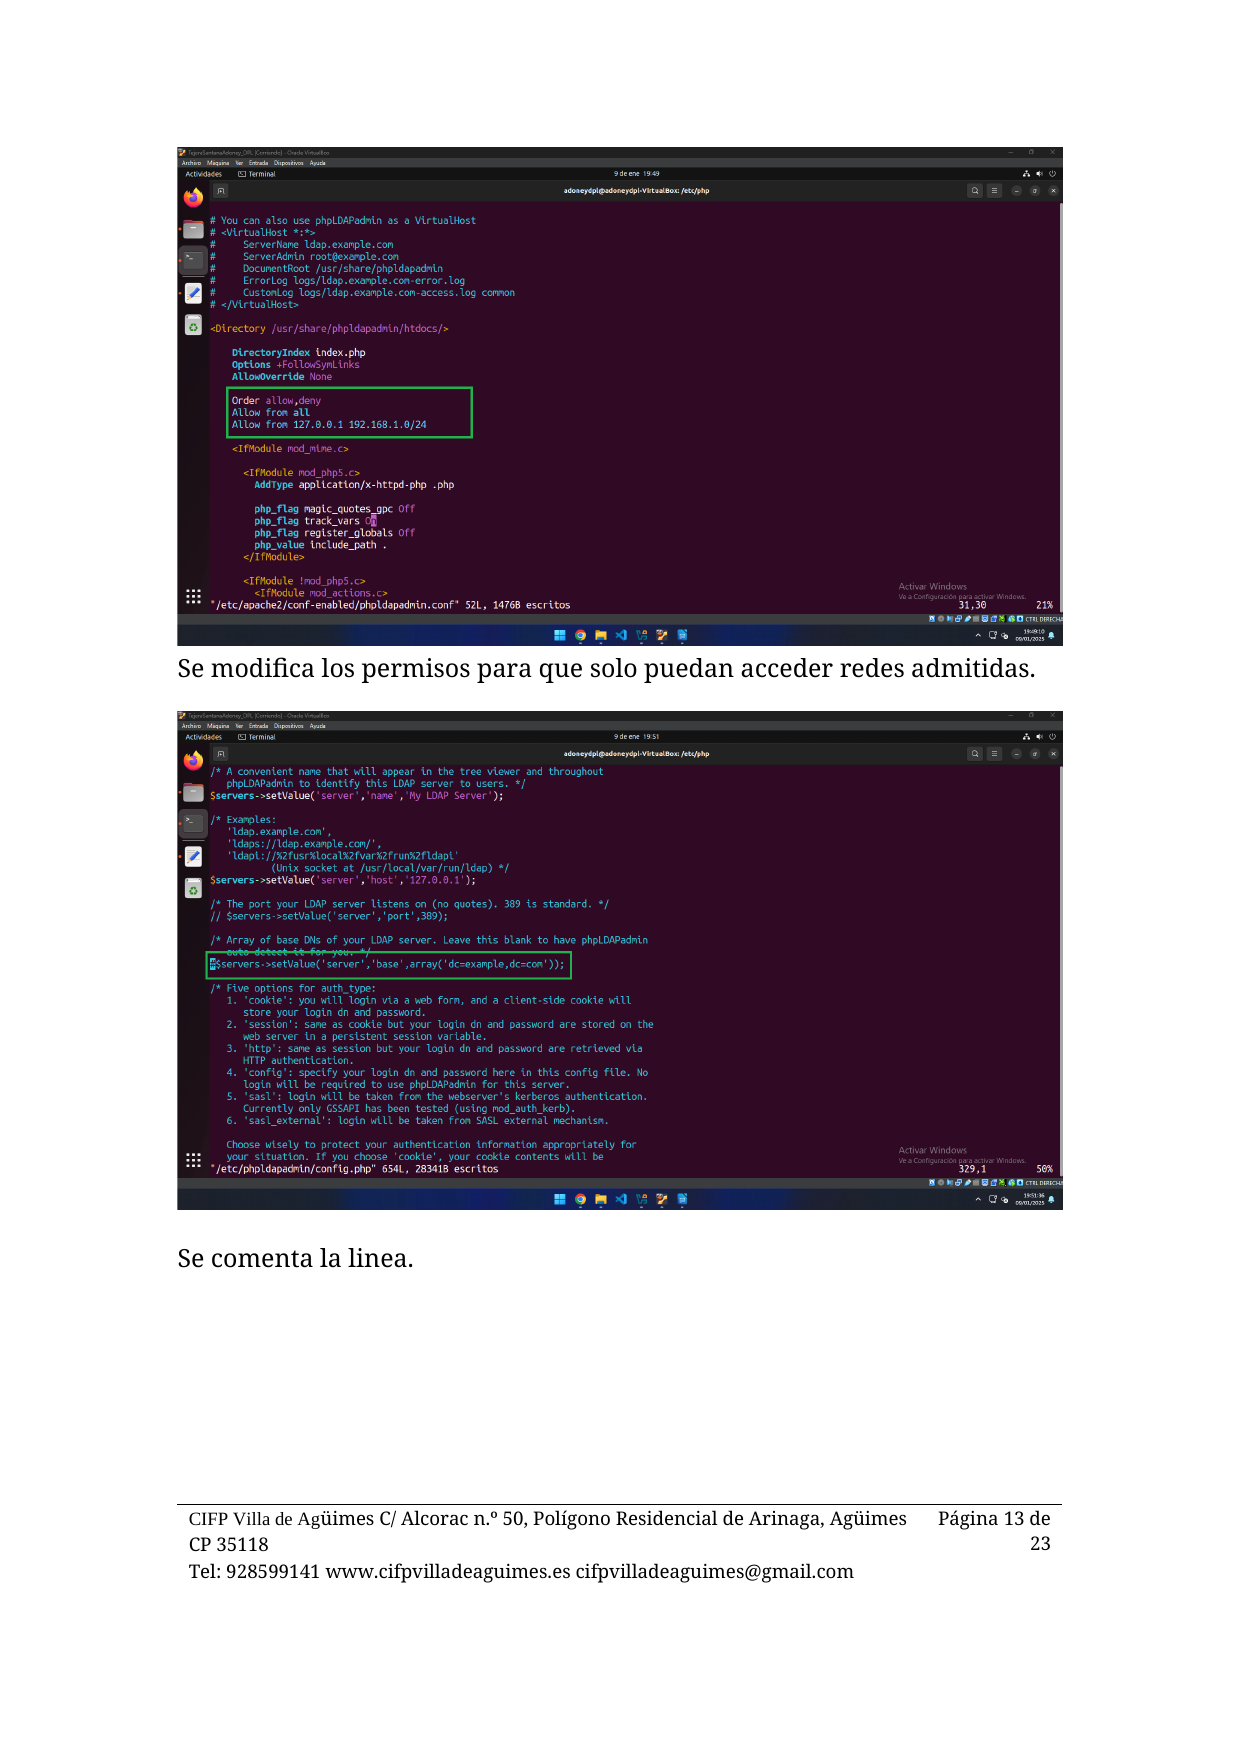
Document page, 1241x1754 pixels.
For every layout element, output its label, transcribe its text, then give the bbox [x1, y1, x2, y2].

text Se modifica los permisos para que solo puedan acceder redes admitidas. [177, 646, 1063, 685]
text Se comenta la linea. [177, 1210, 1063, 1274]
picture [177, 147, 1063, 646]
picture [177, 711, 1063, 1210]
